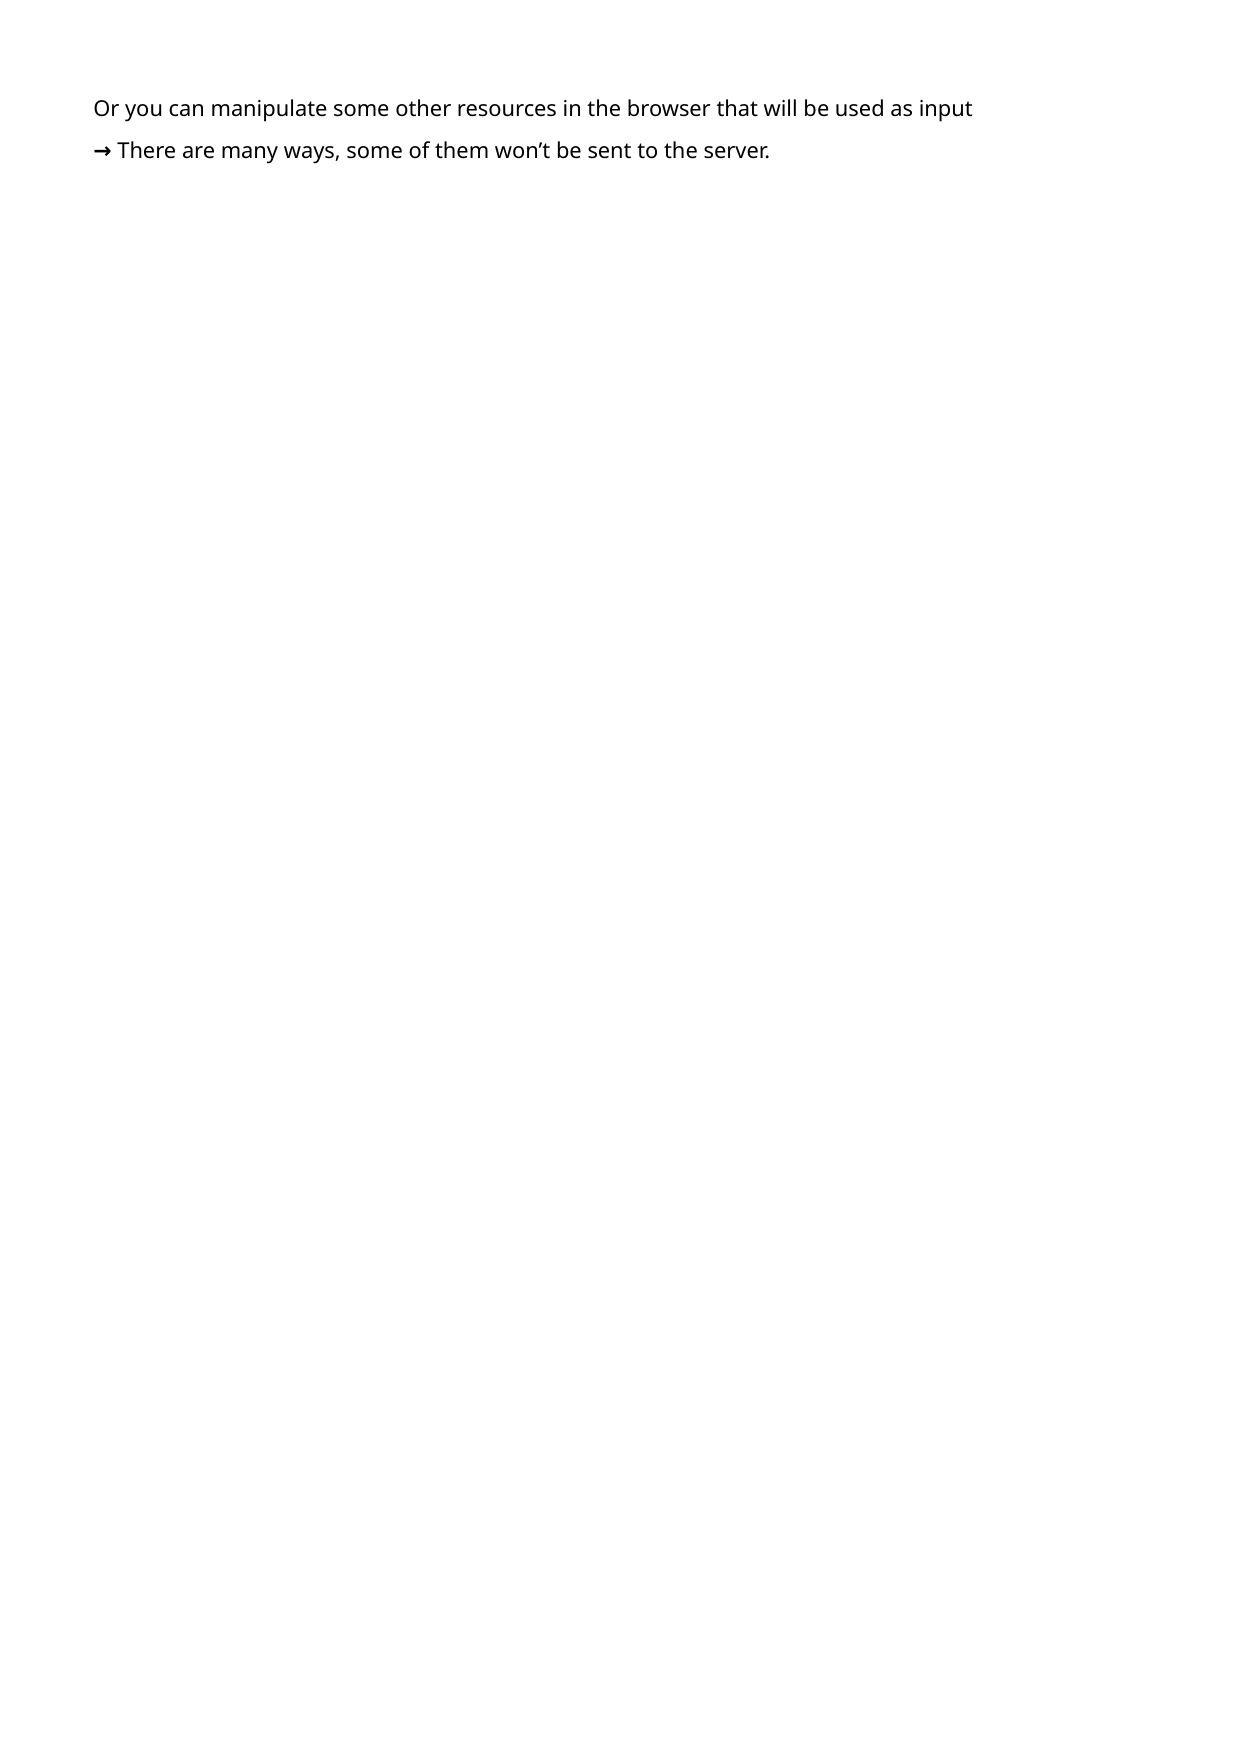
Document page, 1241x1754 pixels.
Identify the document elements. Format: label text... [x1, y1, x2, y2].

text → There are many ways, some of them won’t be sent to the server. [93, 135, 1147, 164]
text Or you can manipulate some other resources in the browser that will be used as input [93, 93, 1147, 123]
